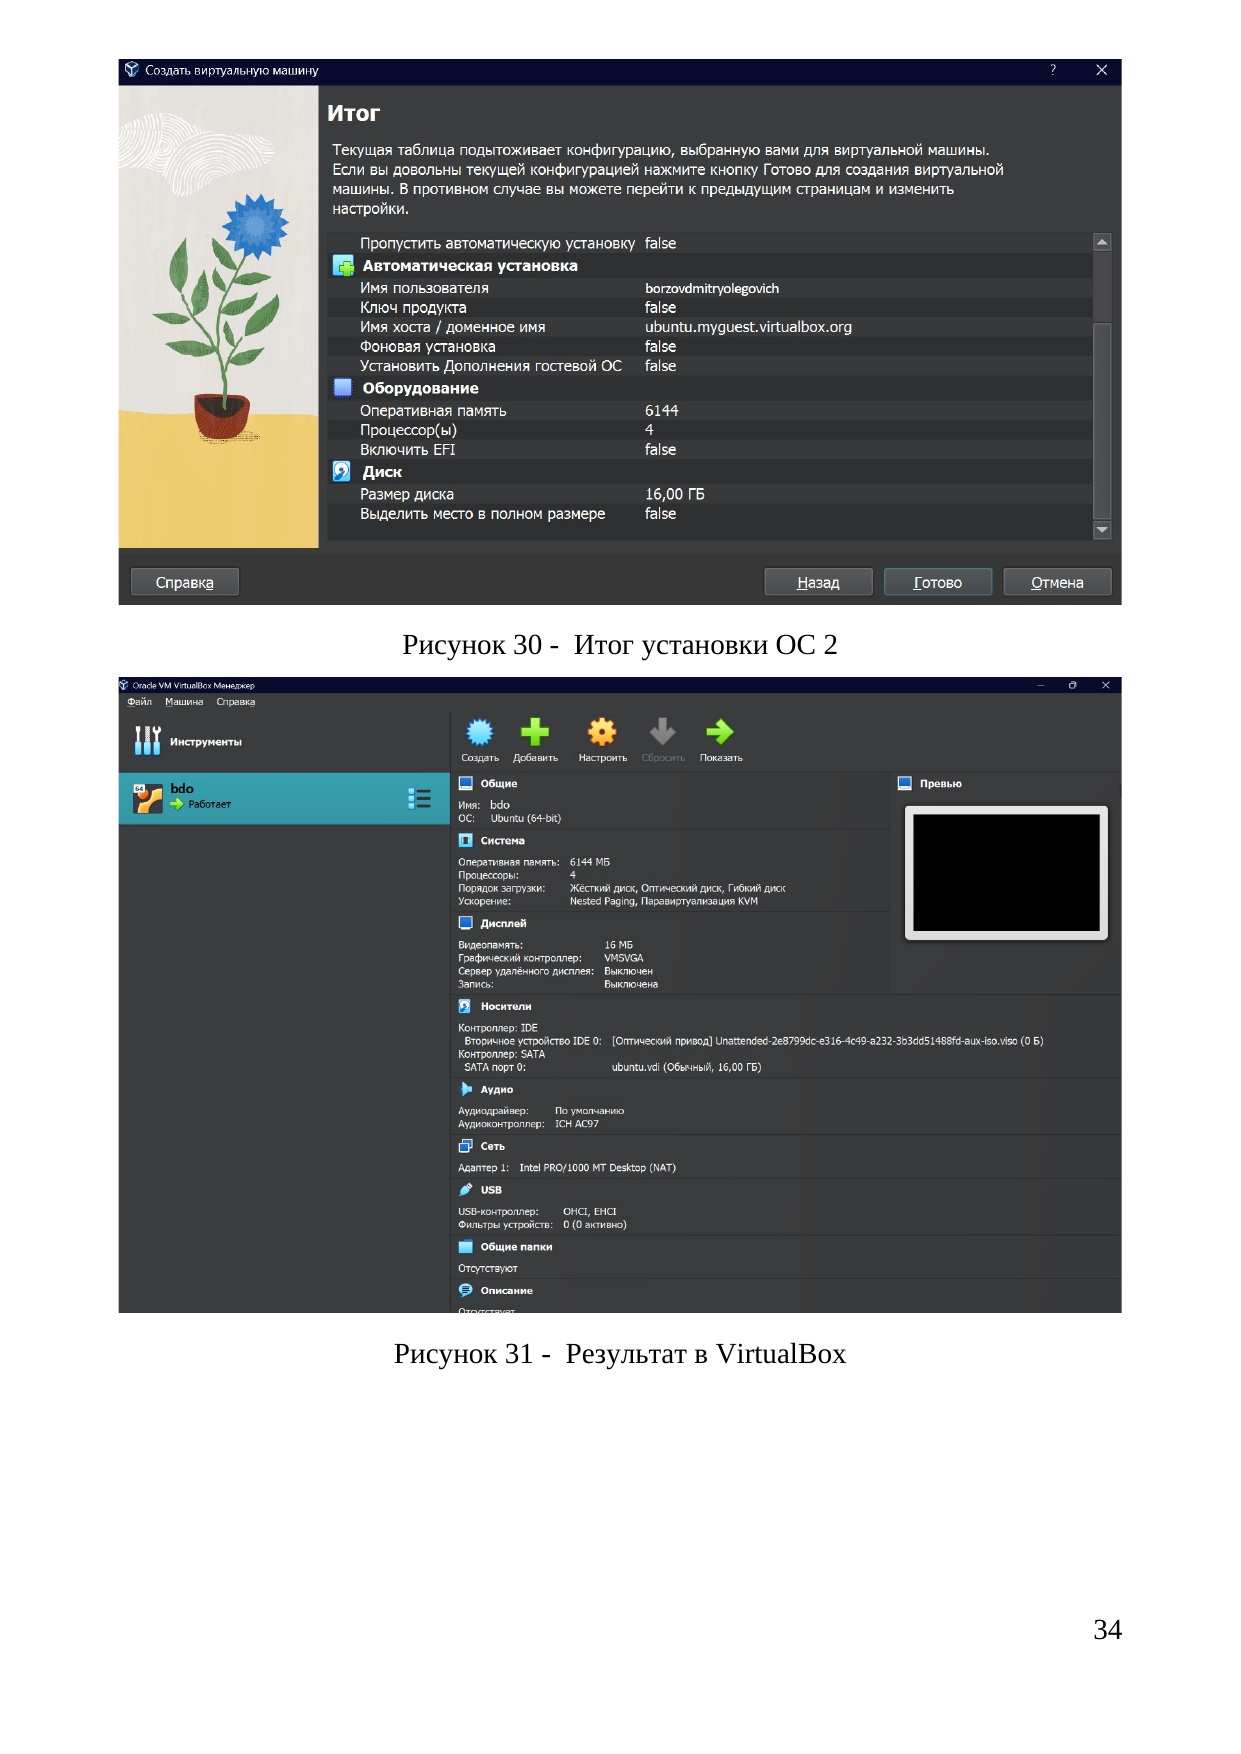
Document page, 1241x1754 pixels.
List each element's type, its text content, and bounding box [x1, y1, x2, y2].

picture [118, 59, 1122, 605]
text Рисунок 30 - Итог установки ОС 2 [118, 605, 1122, 677]
picture [118, 677, 1122, 1313]
text Рисунок 31 - Результат в VirtualBox [118, 1313, 1122, 1369]
